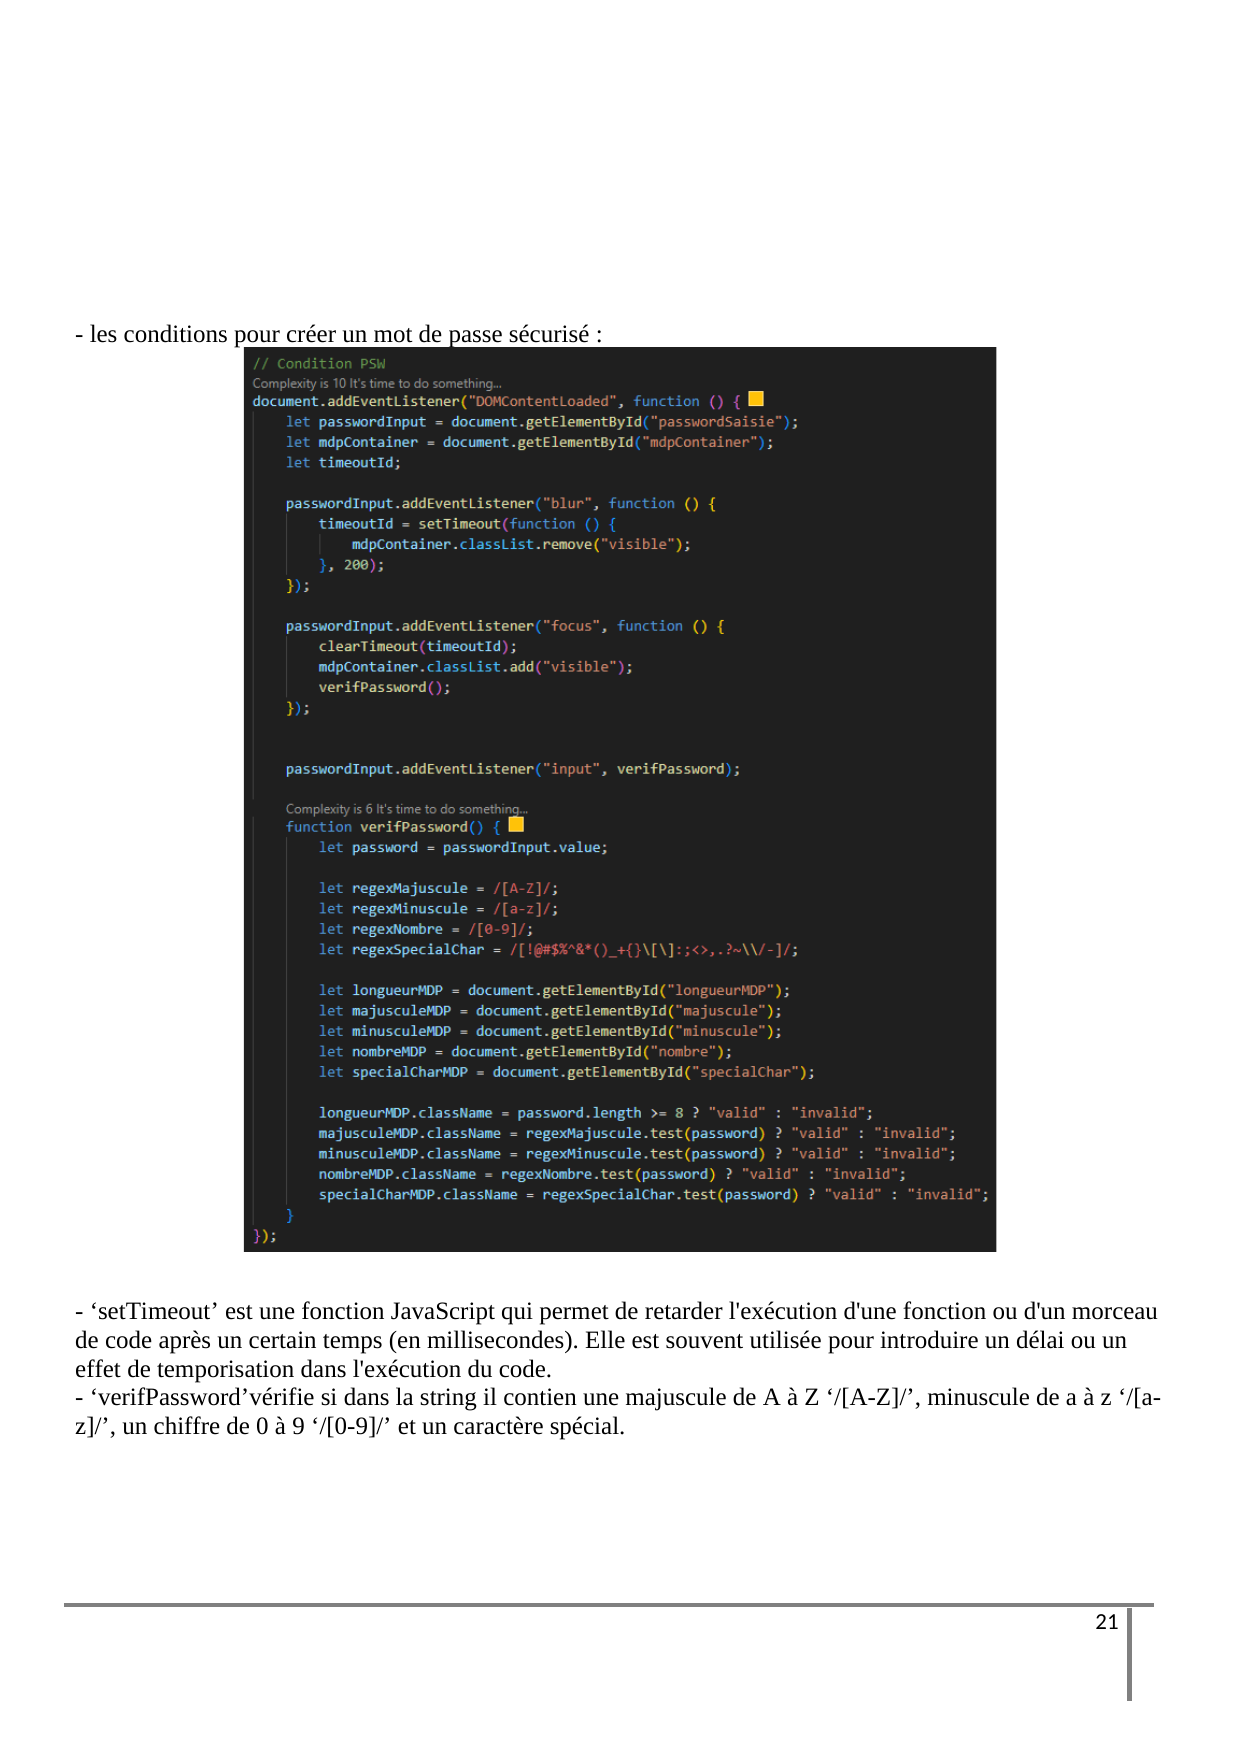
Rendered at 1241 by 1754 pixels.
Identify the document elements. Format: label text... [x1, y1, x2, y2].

picture [243, 347, 997, 1252]
text - ‘setTimeout’ est une fonction JavaScript qui permet de retarder l'exécution d'une fonction ou d'un morceau de code après un certain temps (en millisecondes). Elle est souvent utilisée pour introduire un délai ou un effet de temporisation dans l'exécution du code. [75, 1296, 1165, 1382]
text - les conditions pour créer un mot de passe sécurisé : [75, 319, 1165, 347]
text - ‘verifPassword’vérifie si dans la string il contien une majuscule de A à Z ‘/[A-Z]/’, minuscule de a à z ‘/[a-z]/’, un chiffre de 0 à 9 ‘/[0-9]/’ et un caractère spécial. [75, 1382, 1165, 1440]
